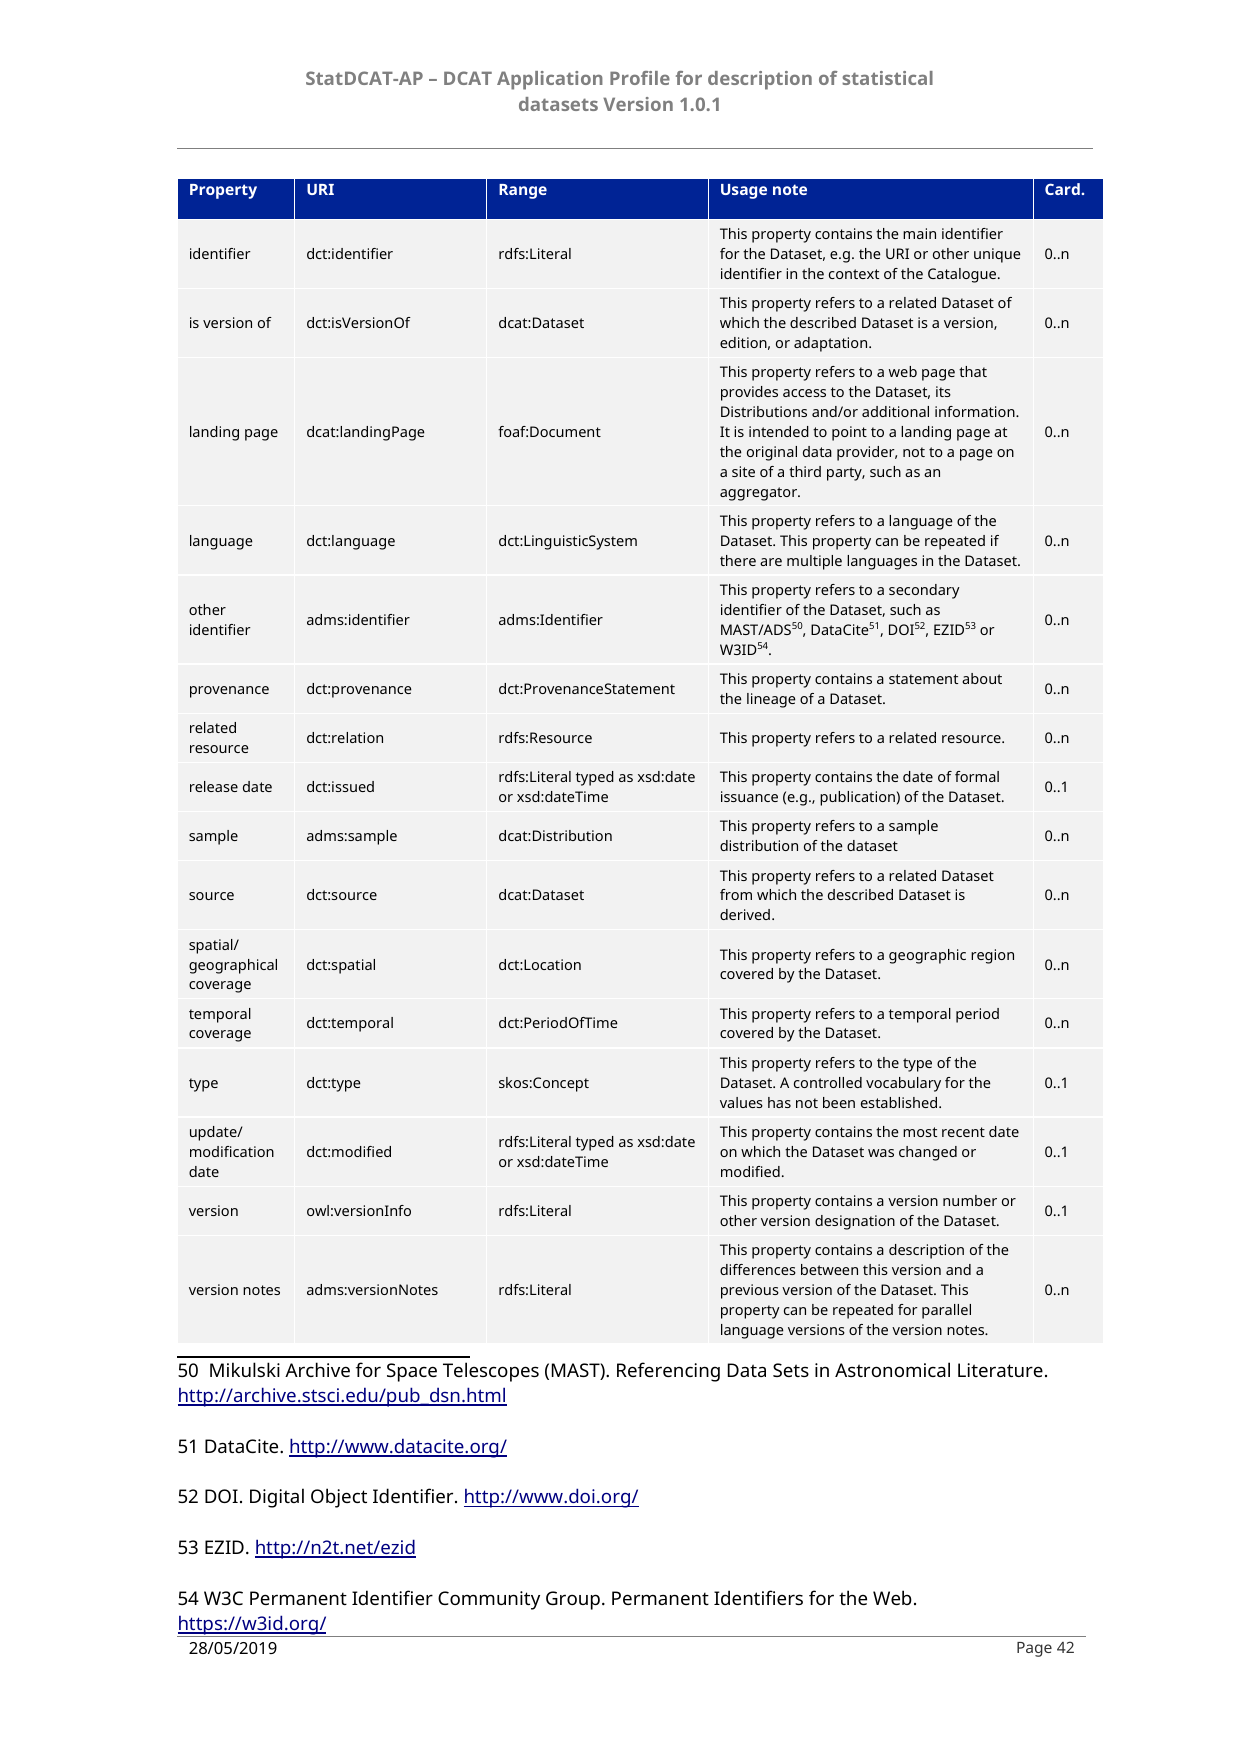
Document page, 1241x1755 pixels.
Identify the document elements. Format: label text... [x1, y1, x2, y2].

table_cell related resource [178, 714, 294, 762]
table_cell dcat:Dataset [487, 861, 708, 929]
table_cell spatial/ geographical coverage [178, 930, 294, 998]
table_header Range [487, 179, 708, 219]
table_cell is version of [178, 289, 294, 357]
table_cell dct:temporal [295, 999, 486, 1047]
table_cell update/ modification date [178, 1118, 294, 1186]
table_cell 0..1 [1034, 763, 1103, 811]
table_cell language [178, 506, 294, 574]
table_cell 0..n [1034, 812, 1103, 860]
table_cell adms:Identifier [487, 576, 708, 663]
table_cell dct:PeriodOfTime [487, 999, 708, 1047]
table_cell 0..1 [1034, 1187, 1103, 1235]
table_cell This property refers to a sample distribution of the dataset [709, 812, 1033, 860]
table_cell dct:language [295, 506, 486, 574]
table_header Card. [1034, 179, 1103, 219]
table_cell identifier [178, 220, 294, 288]
table_cell adms:versionNotes [295, 1236, 486, 1343]
table_cell This property contains a description of the differences between this version and a previous version of the Dataset. This property can be repeated for parallel language versions of the version notes. [709, 1236, 1033, 1343]
table_cell 0..n [1034, 714, 1103, 762]
table_cell dcat:landingPage [295, 358, 486, 505]
table_cell other identifier [178, 576, 294, 663]
table_cell This property contains a version number or other version designation of the Dataset. [709, 1187, 1033, 1235]
table_cell landing page [178, 358, 294, 505]
table_cell dct:LinguisticSystem [487, 506, 708, 574]
table_cell rdfs:Literal typed as xsd:date or xsd:dateTime [487, 763, 708, 811]
table_header Property [178, 179, 294, 219]
table_cell foaf:Document [487, 358, 708, 505]
table_cell 0..n [1034, 506, 1103, 574]
table_cell 0..n [1034, 930, 1103, 998]
table_header URI [295, 179, 486, 219]
table_cell dct:identifier [295, 220, 486, 288]
table_cell temporal coverage [178, 999, 294, 1047]
table_cell dct:Location [487, 930, 708, 998]
table_cell source [178, 861, 294, 929]
table_cell dct:isVersionOf [295, 289, 486, 357]
table_cell This property refers to a related resource. [709, 714, 1033, 762]
table_cell rdfs:Literal [487, 1236, 708, 1343]
table_cell dct:provenance [295, 665, 486, 713]
table_cell provenance [178, 665, 294, 713]
table_cell This property refers to a web page that provides access to the Dataset, its Distributions and/or additional information. It is intended to point to a landing page at the original data provider, not to a page on a site of a third party, such as an aggregator. [709, 358, 1033, 505]
table_cell 0..n [1034, 289, 1103, 357]
table_cell This property contains a statement about the lineage of a Dataset. [709, 665, 1033, 713]
table_cell 0..1 [1034, 1049, 1103, 1116]
table_cell 0..1 [1034, 1118, 1103, 1186]
table_cell 0..n [1034, 999, 1103, 1047]
table_cell This property refers to a temporal period covered by the Dataset. [709, 999, 1033, 1047]
table_cell sample [178, 812, 294, 860]
table_cell 0..n [1034, 358, 1103, 505]
table_cell 0..n [1034, 665, 1103, 713]
table_cell This property refers to a related Dataset from which the described Dataset is derived. [709, 861, 1033, 929]
table_cell 0..n [1034, 220, 1103, 288]
table_cell version notes [178, 1236, 294, 1343]
table_cell This property contains the main identifier for the Dataset, e.g. the URI or other unique identifier in the context of the Catalogue. [709, 220, 1033, 288]
table_cell This property contains the date of formal issuance (e.g., publication) of the Dataset. [709, 763, 1033, 811]
table_cell skos:Concept [487, 1049, 708, 1116]
table_cell release date [178, 763, 294, 811]
table_cell dcat:Dataset [487, 289, 708, 357]
table_cell dct:issued [295, 763, 486, 811]
table_cell dct:type [295, 1049, 486, 1116]
table_cell This property refers to a geographic region covered by the Dataset. [709, 930, 1033, 998]
table_cell dct:source [295, 861, 486, 929]
table_cell dct:modified [295, 1118, 486, 1186]
table_cell dct:ProvenanceStatement [487, 665, 708, 713]
table_cell This property refers to the type of the Dataset. A controlled vocabulary for the values has not been established. [709, 1049, 1033, 1116]
table_cell adms:identifier [295, 576, 486, 663]
table_cell 0..n [1034, 1236, 1103, 1343]
table_cell 0..n [1034, 861, 1103, 929]
table_cell This property refers to a secondary identifier of the Dataset, such as MAST/ADS, DataCite, DOI, EZID or W3ID. [709, 576, 1033, 663]
table_header Usage note [709, 179, 1033, 219]
table_cell adms:sample [295, 812, 486, 860]
table_cell dct:spatial [295, 930, 486, 998]
table_cell rdfs:Literal [487, 1187, 708, 1235]
table_cell dct:relation [295, 714, 486, 762]
table_cell This property refers to a language of the Dataset. This property can be repeated if there are multiple languages in the Dataset. [709, 506, 1033, 574]
table_cell This property contains the most recent date on which the Dataset was changed or modified. [709, 1118, 1033, 1186]
table_cell type [178, 1049, 294, 1116]
table_cell rdfs:Resource [487, 714, 708, 762]
table_cell rdfs:Literal typed as xsd:date or xsd:dateTime [487, 1118, 708, 1186]
table_cell 0..n [1034, 576, 1103, 663]
table_cell This property refers to a related Dataset of which the described Dataset is a version, edition, or adaptation. [709, 289, 1033, 357]
table_cell owl:versionInfo [295, 1187, 486, 1235]
table_cell rdfs:Literal [487, 220, 708, 288]
table_cell dcat:Distribution [487, 812, 708, 860]
table_cell version [178, 1187, 294, 1235]
